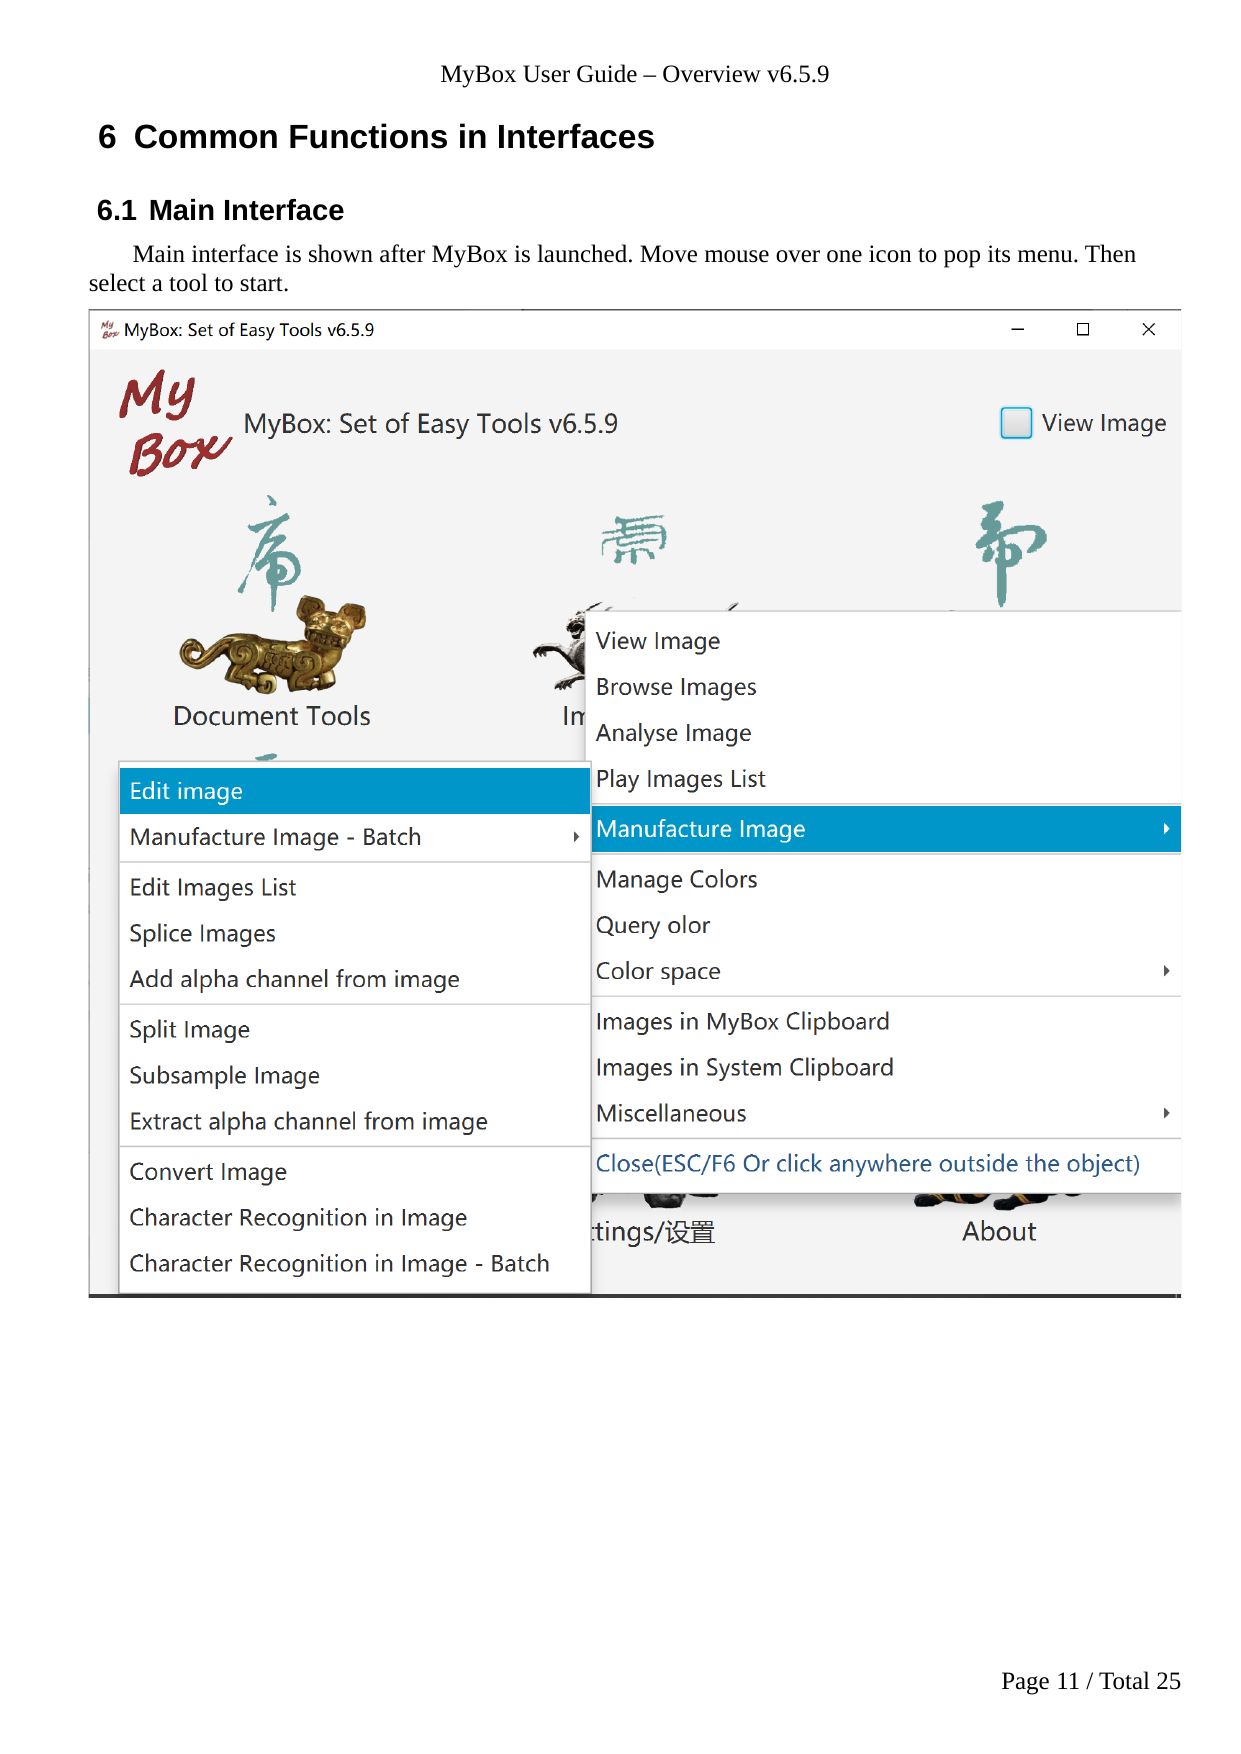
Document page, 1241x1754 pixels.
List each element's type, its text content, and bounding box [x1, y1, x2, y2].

picture [623, 828, 628, 836]
picture [598, 821, 602, 836]
picture [721, 827, 731, 836]
picture [611, 821, 615, 836]
picture [795, 827, 804, 834]
subtitle Main Interface [88, 193, 1181, 227]
picture [771, 827, 777, 836]
subtitle Common Functions in Interfaces [88, 117, 1181, 156]
text Main interface is shown after MyBox is launched. Move mouse over one icon to pop its menu. Then select a tool to start. [88, 239, 1181, 297]
picture [88, 309, 1182, 1298]
